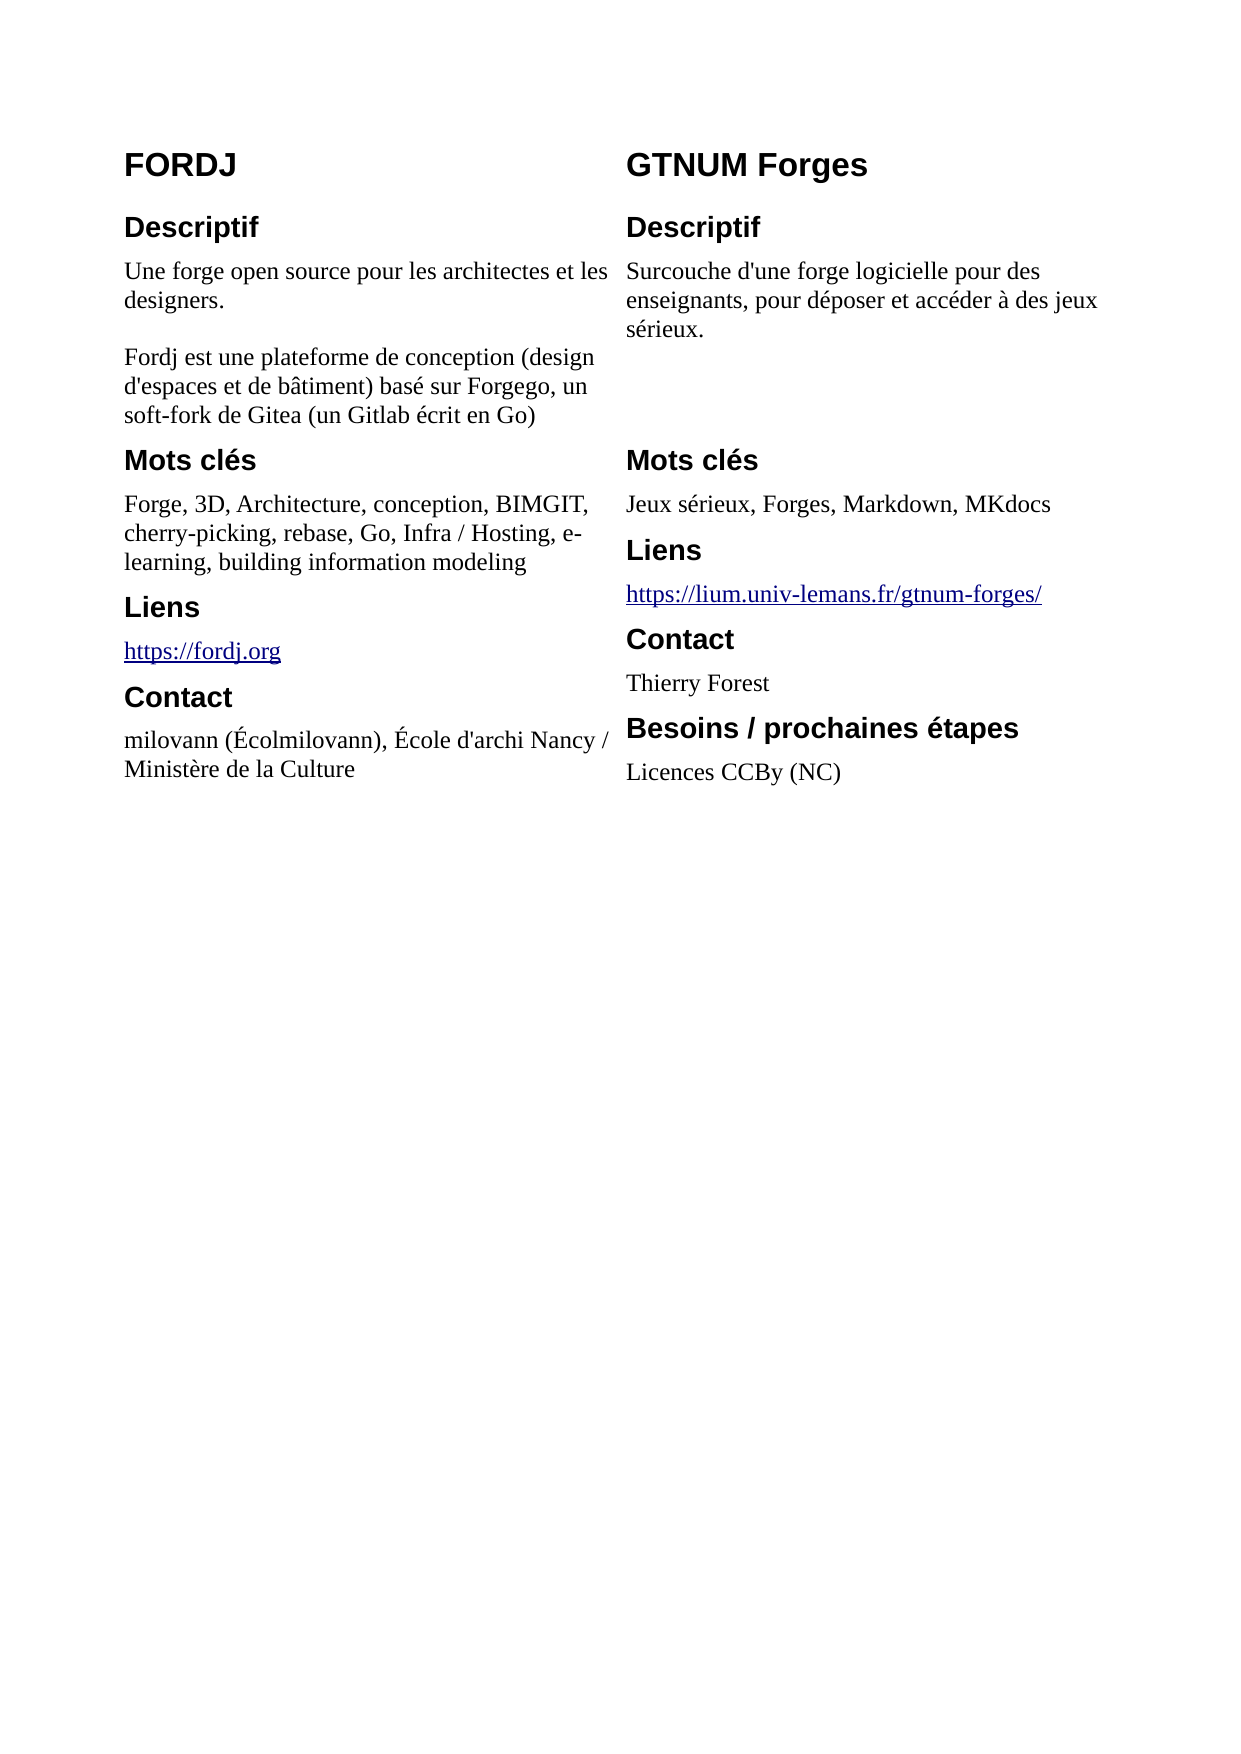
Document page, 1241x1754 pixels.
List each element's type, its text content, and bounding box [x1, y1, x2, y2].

table_header GTNUM Forges Descriptif Surcouche d'une forge logicielle pour des enseignants, pour déposer et accéder à des jeux sérieux. Mots clés Jeux sérieux, Forges, Markdown, MKdocs Liens https://lium.univ-lemans.fr/gtnum-forges/ Contact Thierry Forest Besoins / prochaines étapes Licences CCBy (NC) [620, 118, 1122, 915]
table_header FORDJ Descriptif Une forge open source pour les architectes et les designers. Fordj est une plateforme de conception (design d'espaces et de bâtiment) basé sur Forgego, un soft-fork de Gitea (un Gitlab écrit en Go) Mots clés Forge, 3D, Architecture, conception, BIMGIT, cherry-picking, rebase, Go, Infra / Hosting, e-learning, building information modeling Liens https://fordj.org Contact milovann (Écolmilovann), École d'archi Nancy / Ministère de la Culture [118, 118, 620, 915]
